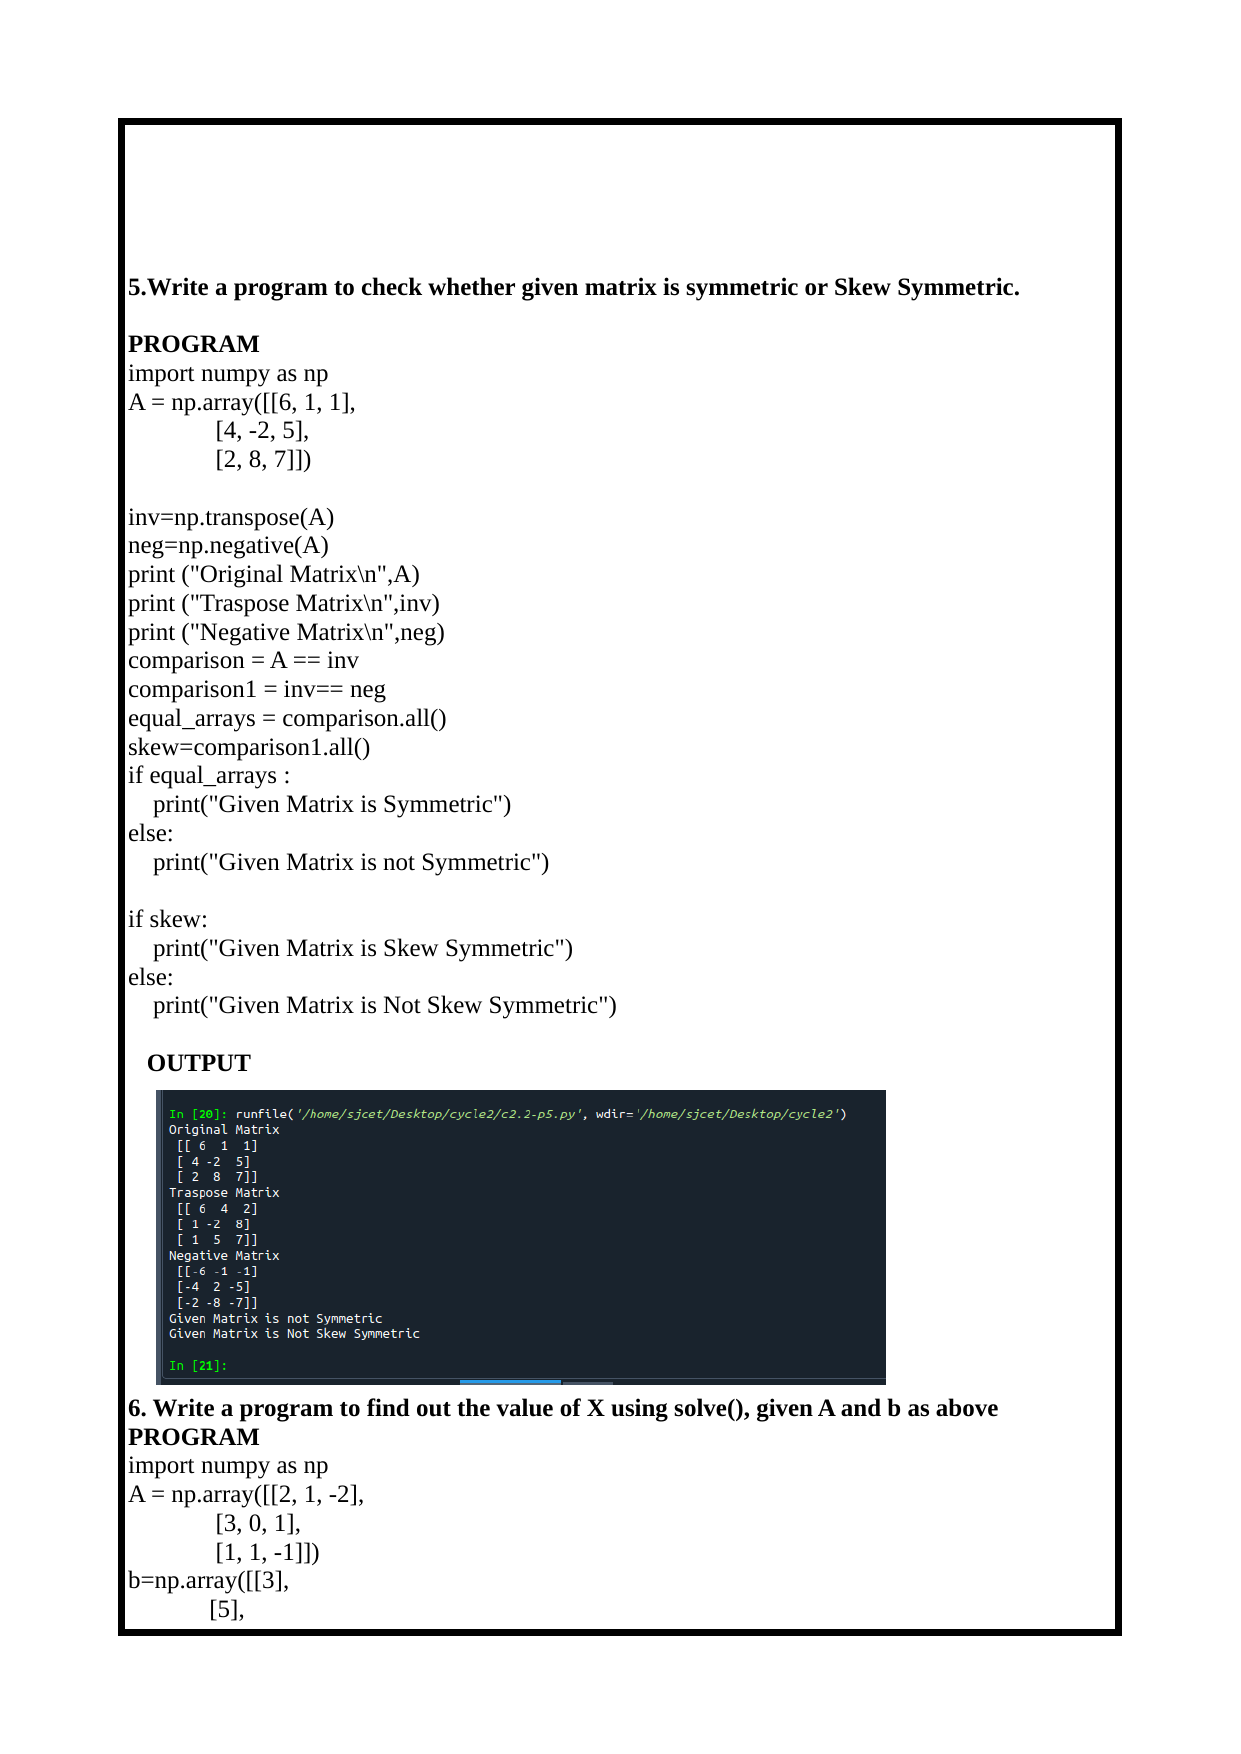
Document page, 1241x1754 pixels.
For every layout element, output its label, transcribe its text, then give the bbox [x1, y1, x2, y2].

text [2, 8, 7]]) [128, 444, 1112, 473]
text PROGRAM [128, 1422, 1112, 1450]
text equal_arrays = comparison.all() [128, 703, 1112, 732]
text comparison1 = inv== neg [128, 674, 1112, 703]
text [3, 0, 1], [128, 1508, 1112, 1537]
text PROGRAM [128, 329, 1112, 358]
text if equal_arrays : [128, 760, 1112, 789]
text inv=np.transpose(A) [128, 502, 1112, 530]
text print("Given Matrix is Symmetric") [128, 789, 1112, 818]
text print ("Traspose Matrix\n",inv) [128, 588, 1112, 617]
text import numpy as np [128, 1450, 1112, 1479]
picture [836, 1235, 886, 1385]
text print("Given Matrix is Skew Symmetric") [128, 933, 1112, 962]
text skew=comparison1.all() [128, 732, 1112, 760]
text [4, -2, 5], [128, 415, 1112, 444]
text A = np.array([[2, 1, -2], [128, 1479, 1112, 1508]
text neg=np.negative(A) [128, 530, 1112, 559]
text print("Given Matrix is Not Skew Symmetric") [128, 990, 1112, 1019]
text A = np.array([[6, 1, 1], [128, 387, 1112, 415]
text comparison = A == inv [128, 645, 1112, 674]
text else: [128, 962, 1112, 990]
text OUTPUT [128, 1048, 1112, 1077]
text if skew: [128, 904, 1112, 933]
text 5.Write a program to check whether given matrix is symmetric or Skew Symmetric. [128, 272, 1112, 300]
text import numpy as np [128, 358, 1112, 387]
text print ("Original Matrix\n",A) [128, 559, 1112, 588]
text [1, 1, -1]]) [128, 1537, 1112, 1565]
text print("Given Matrix is not Symmetric") [128, 847, 1112, 875]
text 6. Write a program to find out the value of X using solve(), given A and b as above [128, 1393, 1112, 1422]
text b=np.array([[3], [128, 1565, 1112, 1594]
text print ("Negative Matrix\n",neg) [128, 617, 1112, 645]
text [5], [128, 1594, 1112, 1623]
text else: [128, 818, 1112, 847]
